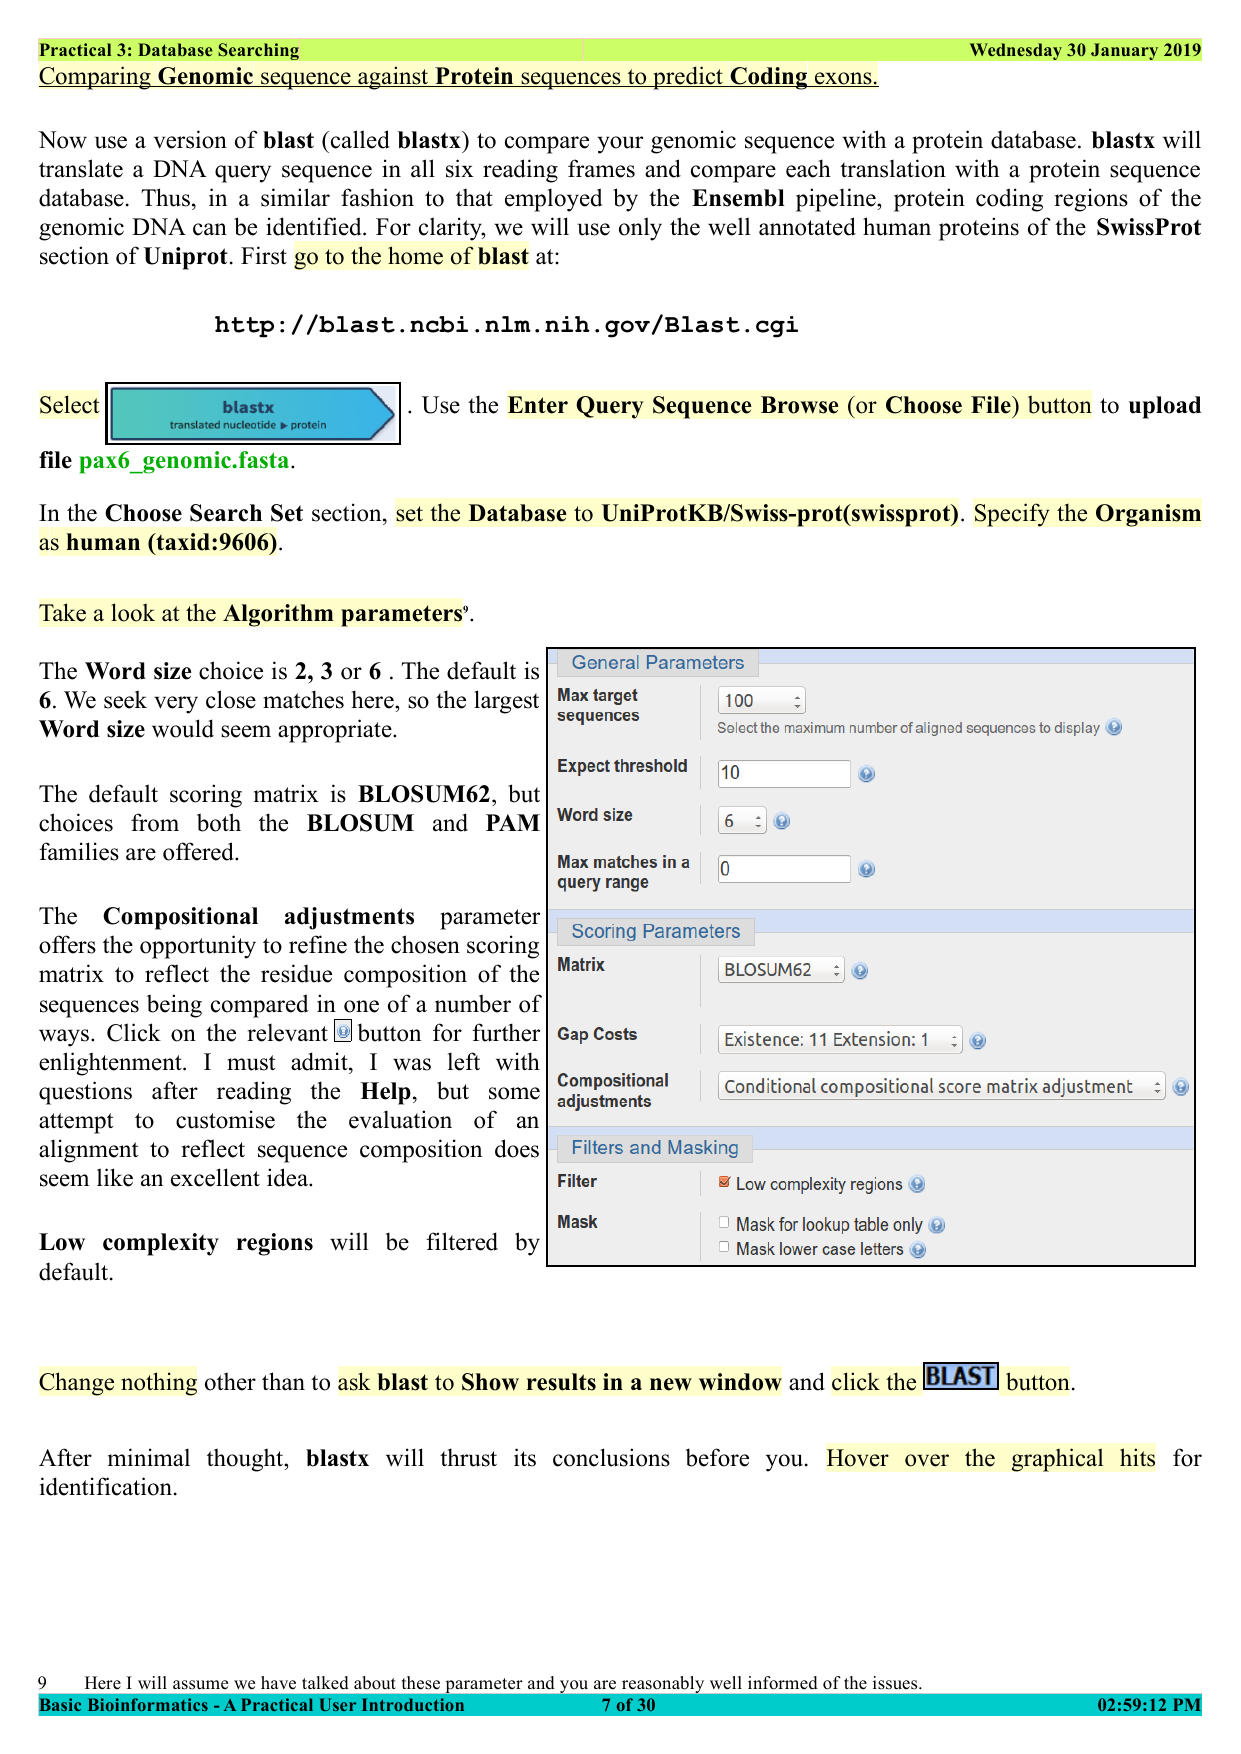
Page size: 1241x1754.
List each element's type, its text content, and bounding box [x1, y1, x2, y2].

text Change nothing other than to ask blast to Show results in a new window and click the button. [38, 1362, 1202, 1396]
picture [110, 386, 396, 441]
text Comparing Genomic sequence against Protein sequences to predict Coding exons. [38, 61, 1202, 89]
text The default scoring matrix is BLOSUM62, but choices from both the BLOSUM and PAM families are offered. [38, 779, 546, 866]
text Here I will assume we have talked about these parameter and you are reasonably well informed of the issues. [37, 1671, 1202, 1693]
text The Word size choice is 2, 3 or 6 . The default is 6. We seek very close matches here, so the largest Word size would seem appropriate. [38, 656, 546, 743]
text After minimal thought, blastx will thrust its conclusions before you. Hover over the graphical hits for identification. [38, 1443, 1202, 1501]
text Low complexity regions will be filtered by default. [38, 1227, 1202, 1285]
picture [548, 649, 1194, 1265]
text In the Choose Search Set section, set the Database to UniProtKB/Swiss-prot(swissprot). Specify the Organism as human (taxid:9606). [38, 498, 1202, 556]
text Now use a version of blast (called blastx) to compare your genomic sequence with a protein database. blastx will translate a DNA query sequence in all six reading frames and compare each translation with a protein sequence database. Thus, in a similar fashion to that employed by the Ensembl pipeline, protein coding regions of the genomic DNA can be identified. For clarity, we will use only the well annotated human proteins of the SwissProt section of Uniprot. First go to the home of blast at: [38, 125, 1202, 270]
text http://blast.ncbi.nlm.nih.gov/Blast.cgi [38, 312, 1202, 340]
picture [926, 1364, 997, 1388]
text The Compositional adjustments parameter offers the opportunity to refine the chosen scoring matrix to reflect the residue composition of the sequences being compared in one of a number of ways. Click on the relevantbutton for further enlightenment. I must admit, I was left with questions after reading the Help, but some attempt to customise the evaluation of an alignment to reflect sequence composition does seem like an excellent idea. [38, 901, 546, 1192]
picture [335, 1020, 351, 1041]
text Select. Use the Enter Query Sequence Browse (or Choose File) button to upload file pax6_genomic.fasta. [38, 382, 1202, 474]
text Take a look at the Algorithm parameters. [38, 597, 1202, 627]
